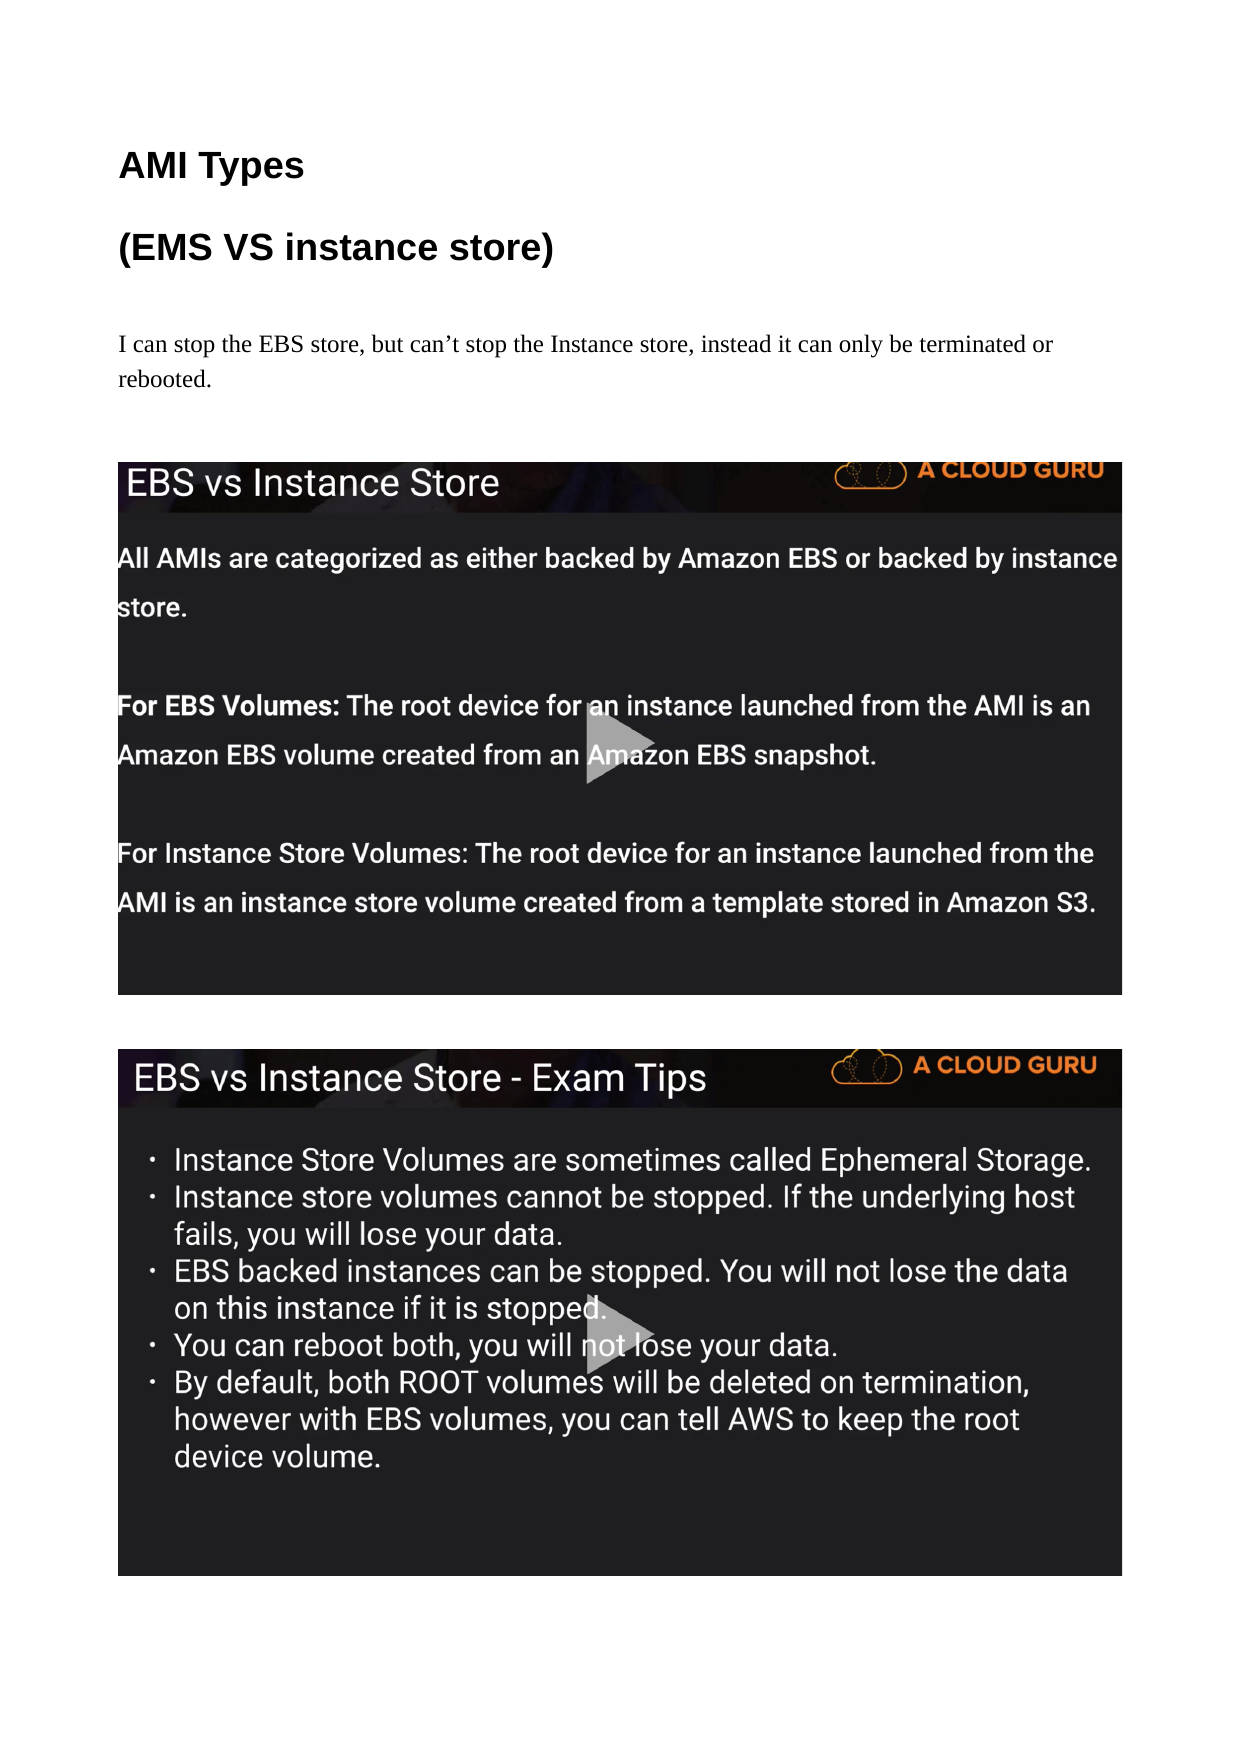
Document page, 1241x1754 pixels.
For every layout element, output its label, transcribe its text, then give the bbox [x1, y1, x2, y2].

picture [118, 1049, 1123, 1576]
subtitle (EMS VS instance store) [118, 224, 1122, 268]
picture [118, 462, 1123, 995]
text I can stop the EBS store, but can’t stop the Instance store, instead it can only be terminated or rebooted. [118, 329, 1122, 393]
subtitle AMI Types [118, 143, 1122, 187]
